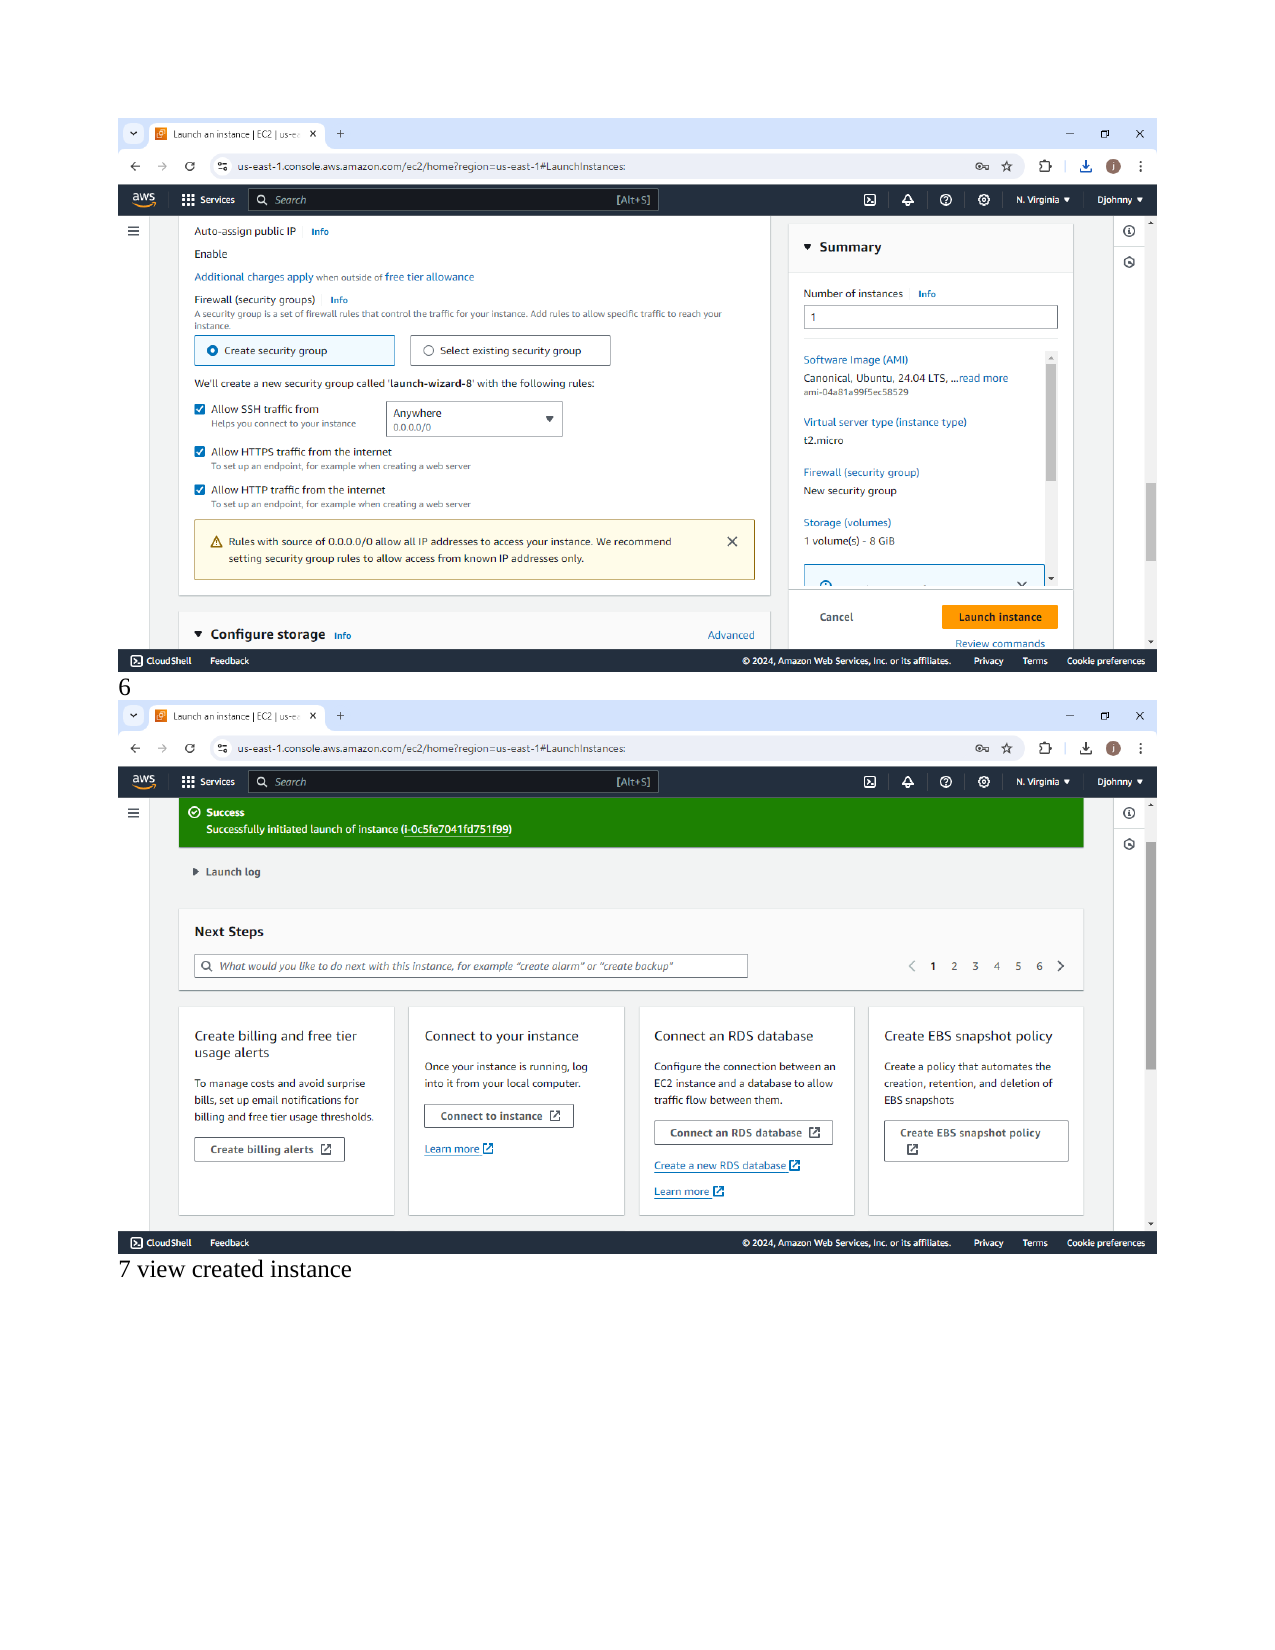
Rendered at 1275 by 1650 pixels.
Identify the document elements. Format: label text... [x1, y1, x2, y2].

picture [118, 118, 1157, 672]
text 6 [118, 672, 1157, 700]
text 7 view created instance [118, 1254, 1157, 1283]
picture [118, 700, 1157, 1254]
